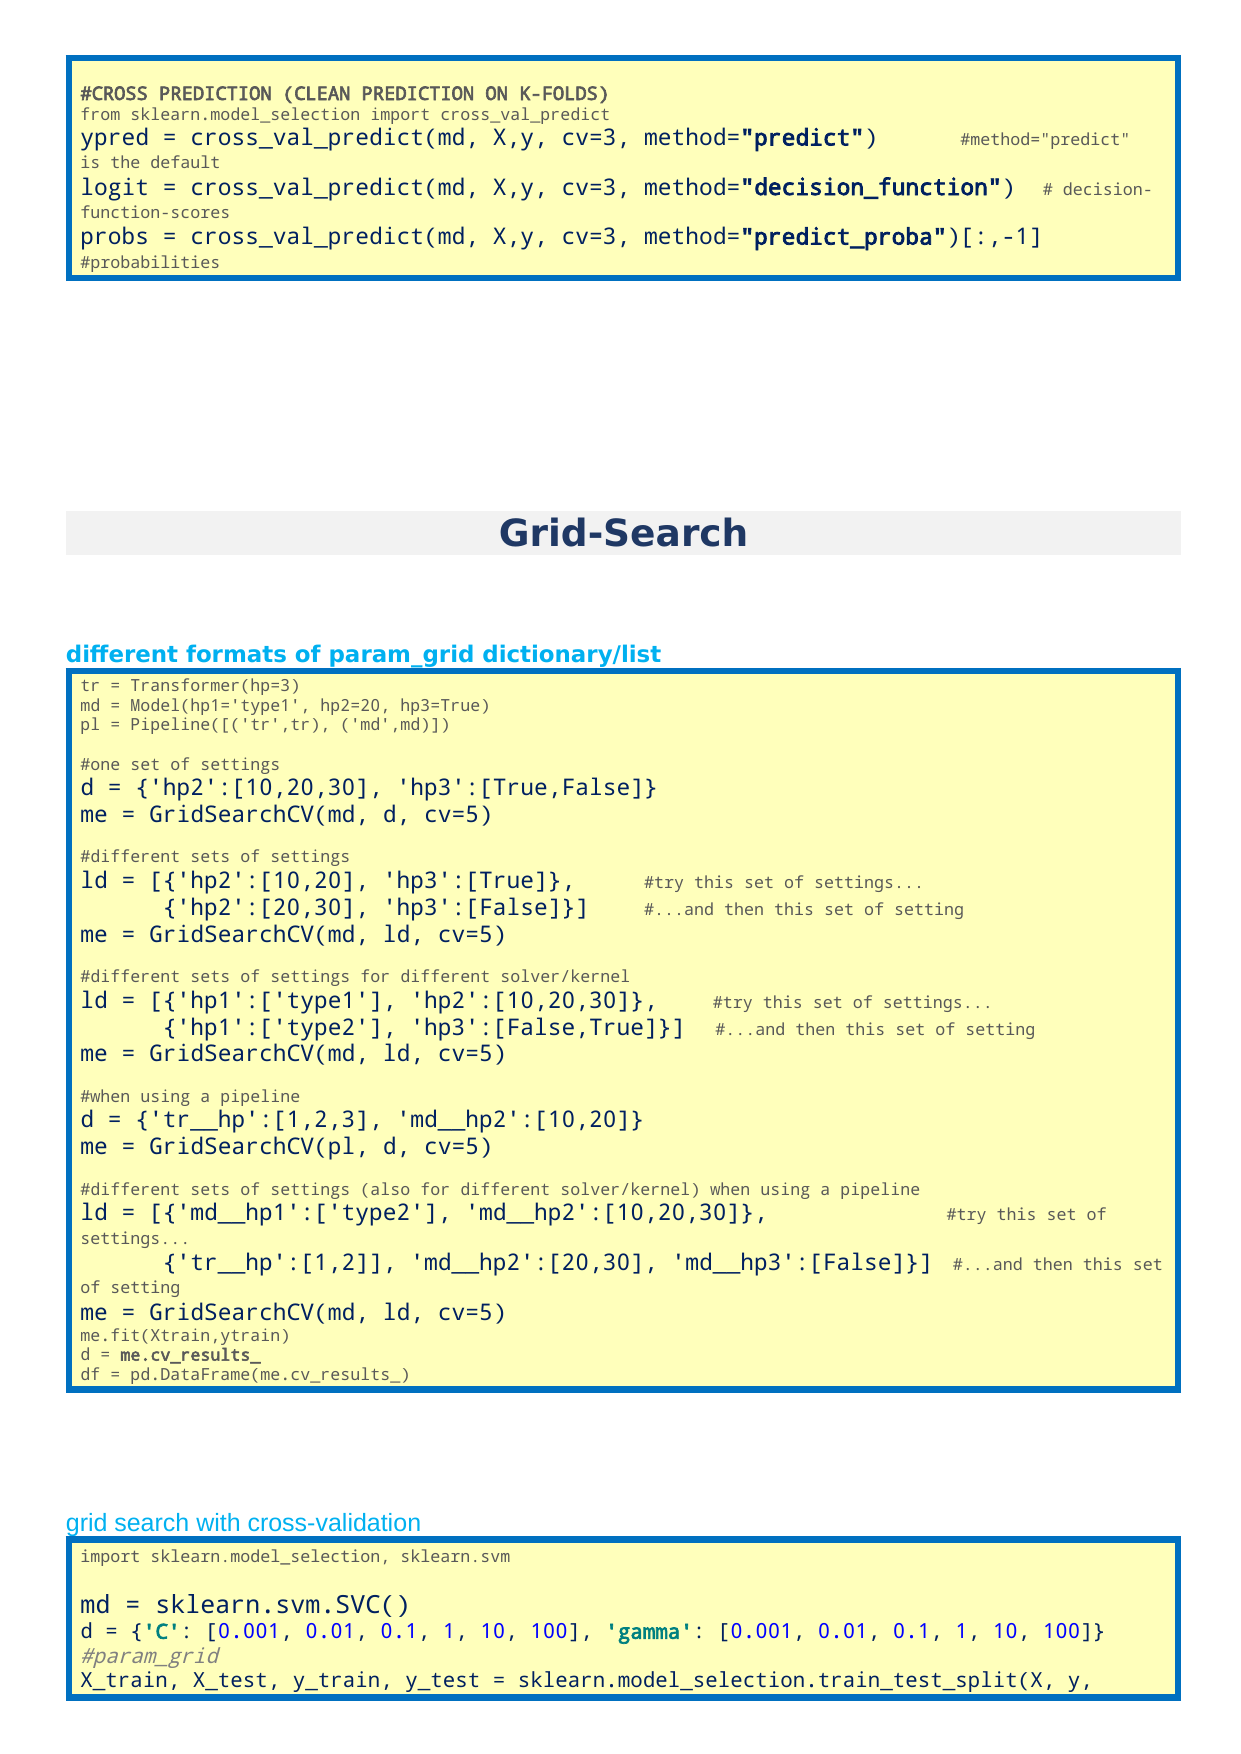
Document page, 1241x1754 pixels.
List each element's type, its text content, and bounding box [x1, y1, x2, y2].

text me = GridSearchCV(md, ld, cv=5) [72, 912, 1175, 939]
title grid search with cross-validation [66, 1508, 1181, 1536]
text ld = [{'hp1':['type1'], 'hp2':[10,20,30]}, #try this set of settings... [72, 978, 1175, 1005]
text logit = cross_val_predict(md, X,y, cv=3, method="decision_function") # decision-function-scores [72, 165, 1175, 215]
text ld = [{'md__hp1':['type2'], 'md__hp2':[10,20,30]}, #try this set of settings... [72, 1191, 1175, 1241]
text ypred = cross_val_predict(md, X,y, cv=3, method="predict") #method="predict" is the default [72, 116, 1175, 165]
text pl = Pipeline([('tr',tr), ('md',md)]) [72, 707, 1175, 727]
text {'hp2':[20,30], 'hp3':[False]}] #...and then this set of setting [72, 886, 1175, 912]
text d = {'tr__hp':[1,2,3], 'md__hp2':[10,20]} [72, 1098, 1175, 1125]
text #different sets of settings (also for different solver/kernel) when using a pipeline [72, 1172, 1175, 1191]
text d = {'hp2':[10,20,30], 'hp3':[True,False]} [72, 766, 1175, 793]
text ld = [{'hp2':[10,20], 'hp3':[True]}, #try this set of settings... [72, 859, 1175, 886]
text from sklearn.model_selection import cross_val_predict [72, 96, 1175, 116]
text #when using a pipeline [72, 1079, 1175, 1098]
text me = GridSearchCV(md, d, cv=5) [72, 793, 1175, 819]
text #one set of settings [72, 746, 1175, 766]
text {'hp1':['type2'], 'hp3':[False,True]}] #...and then this set of setting [72, 1005, 1175, 1032]
text import sklearn.model_selection, sklearn.svm md = sklearn.svm.SVC() d = {'C': [0.001, 0.01, 0.1, 1, 10, 100], 'gamma': [0.001, 0.01, 0.1, 1, 10, 100]} #param_grid X_train, X_test, y_train, y_test = sklearn.model_selection.train_test_split(X, y, [72, 1543, 1175, 1694]
text me = GridSearchCV(pl, d, cv=5) [72, 1125, 1175, 1152]
subtitle Grid-Search [66, 511, 1181, 555]
text me = GridSearchCV(md, ld, cv=5) [72, 1032, 1175, 1059]
text me = GridSearchCV(md, ld, cv=5) [72, 1290, 1175, 1317]
text tr = Transformer(hp=3) [72, 674, 1175, 687]
text md = Model(hp1='type1', hp2=20, hp3=True) [72, 687, 1175, 707]
text #different sets of settings [72, 839, 1175, 859]
text probs = cross_val_predict(md, X,y, cv=3, method="predict_proba")[:,-1] #probabilities [72, 215, 1175, 275]
text d = me.cv_results_ [72, 1337, 1175, 1356]
title different formats of param_grid dictionary/list [66, 641, 1181, 668]
text #different sets of settings for different solver/kernel [72, 959, 1175, 978]
text #CROSS PREDICTION (CLEAN PREDICTION ON K-FOLDS) [72, 74, 1175, 96]
text df = pd.DataFrame(me.cv_results_) [72, 1356, 1175, 1386]
text {'tr__hp':[1,2]], 'md__hp2':[20,30], 'md__hp3':[False]}] #...and then this set of setting [72, 1241, 1175, 1290]
text me.fit(Xtrain,ytrain) [72, 1317, 1175, 1337]
